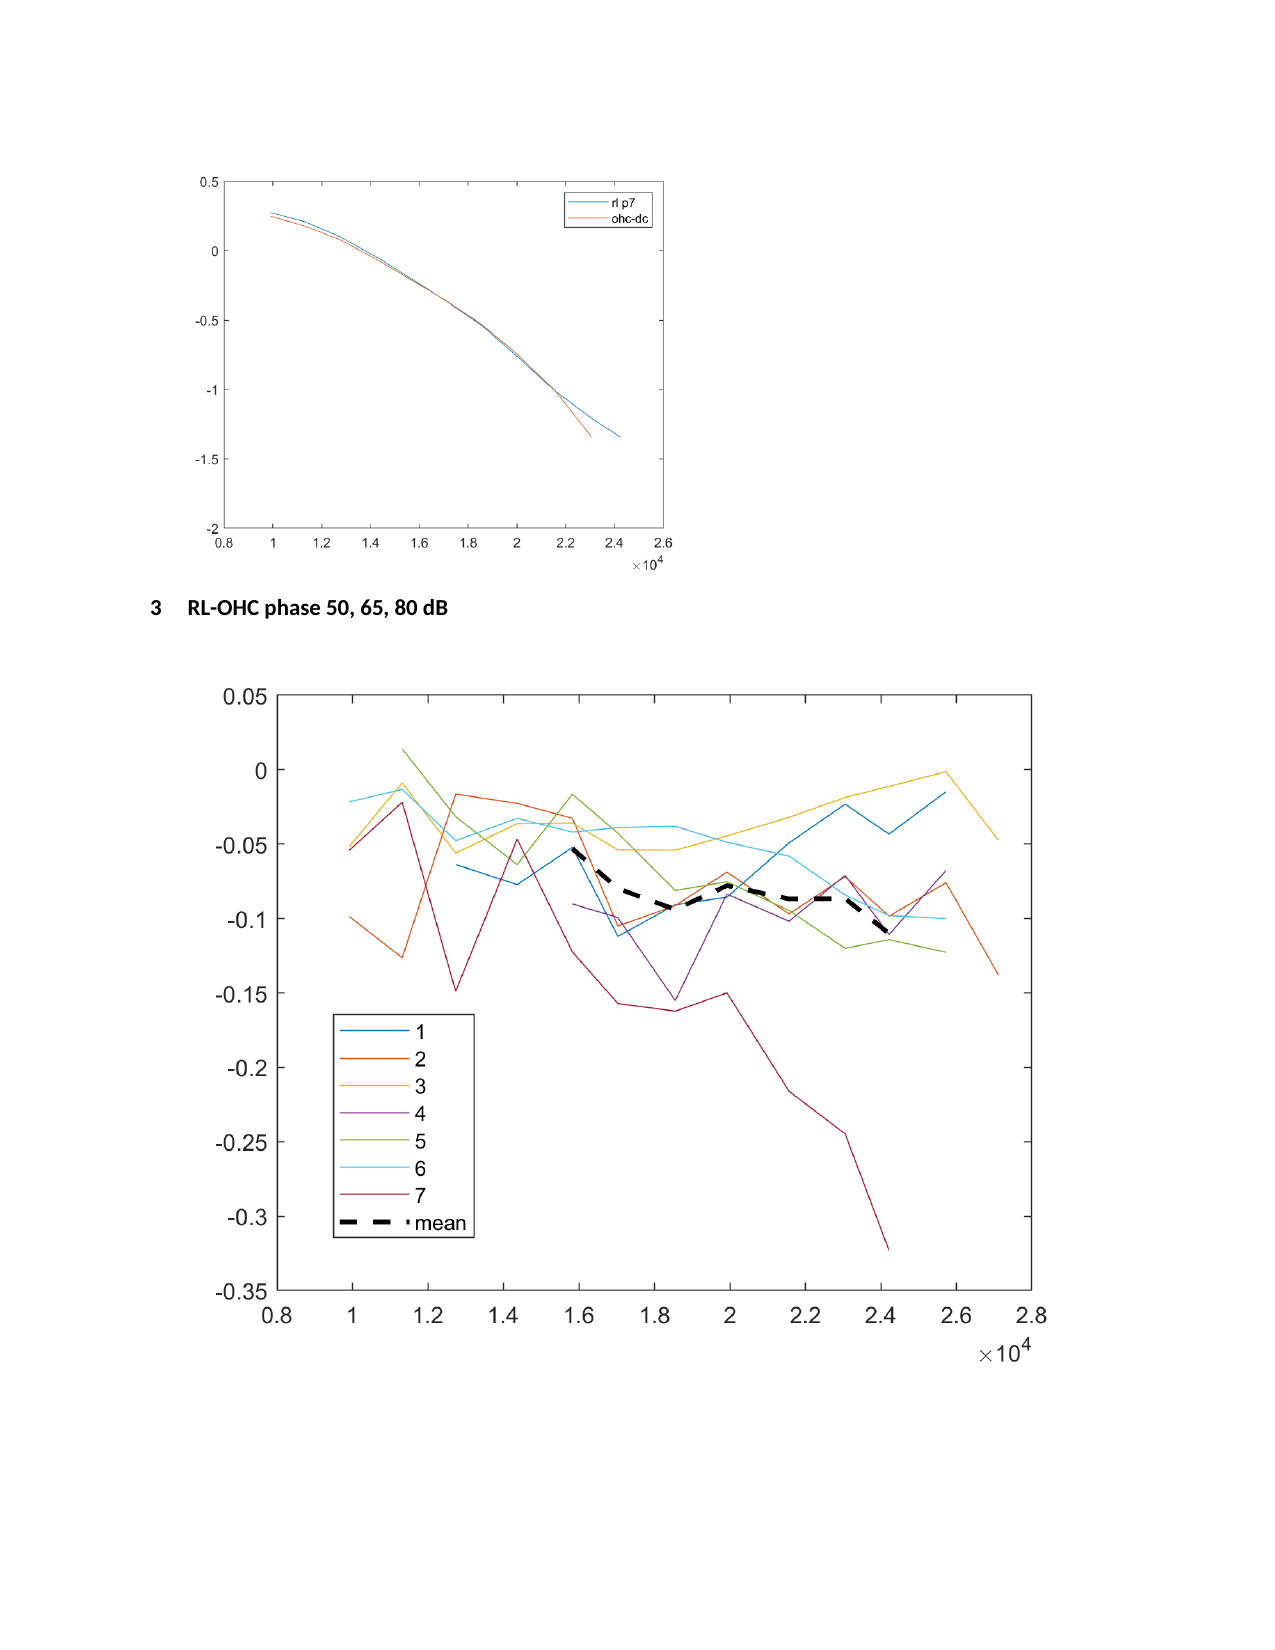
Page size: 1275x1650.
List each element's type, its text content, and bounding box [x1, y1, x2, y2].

list RL-OHC phase 50, 65, 80 dB [150, 593, 1125, 621]
picture [150, 150, 717, 575]
picture [150, 640, 1124, 1371]
